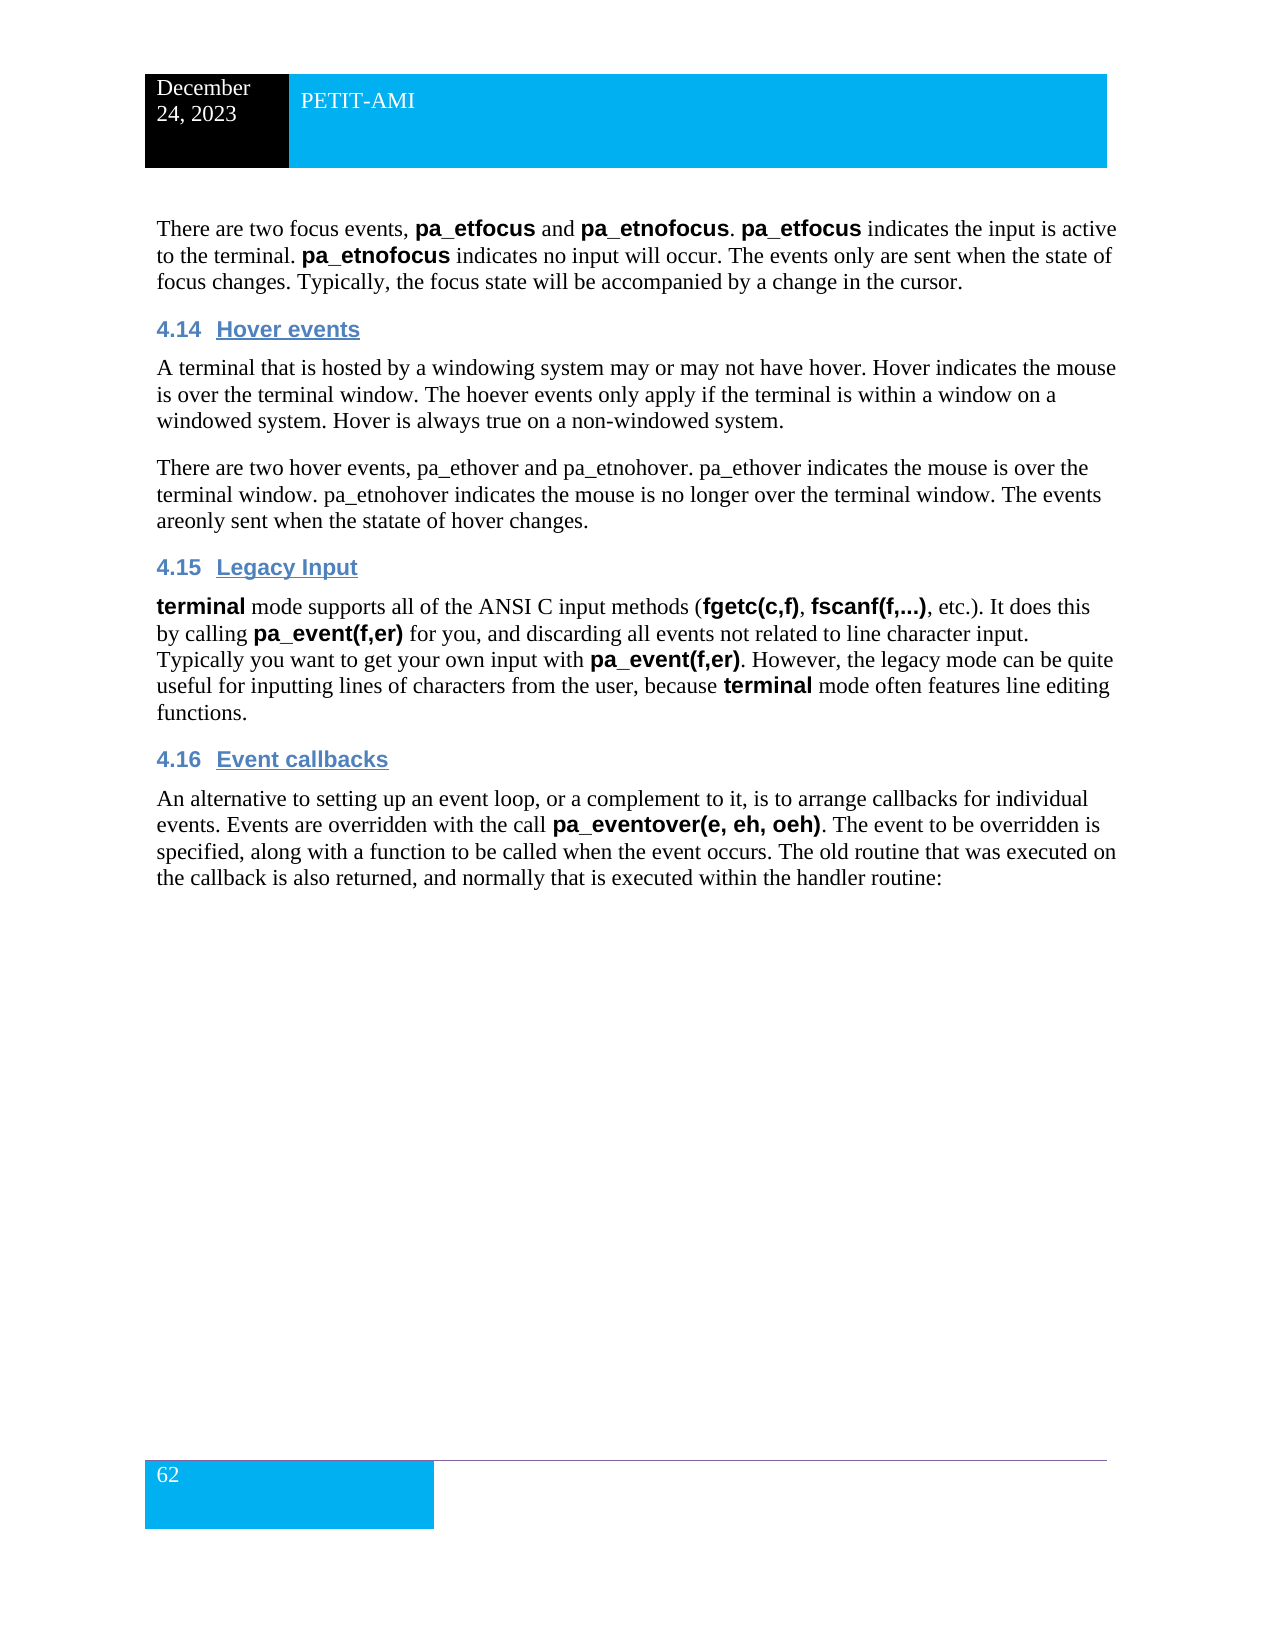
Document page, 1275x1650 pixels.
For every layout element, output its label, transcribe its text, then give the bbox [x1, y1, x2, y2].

subtitle Event callbacks [156, 746, 1118, 772]
text An alternative to setting up an event loop, or a complement to it, is to arrange callbacks for individual events. Events are overridden with the call pa_eventover(e, eh, oeh). The event to be overridden is specified, along with a function to be called when the event occurs. The old routine that was executed on the callback is also returned, and normally that is executed within the handler routine: [156, 785, 1118, 890]
text A terminal that is hosted by a windowing system may or may not have hover. Hover indicates the mouse is over the terminal window. The hoever events only apply if the terminal is within a window on a windowed system. Hover is always true on a non-windowed system. [156, 354, 1118, 433]
text terminal mode supports all of the ANSI C input methods (fgetc(c,f), fscanf(f,...), etc.). It does this by calling pa_event(f,er) for you, and discarding all events not related to line character input. Typically you want to get your own input with pa_event(f,er). However, the legacy mode can be quite useful for inputting lines of characters from the user, because terminal mode often features line editing functions. [156, 593, 1118, 725]
subtitle Legacy Input [156, 554, 1118, 581]
text There are two hover events, pa_ethover and pa_etnohover. pa_ethover indicates the mouse is over the terminal window. pa_etnohover indicates the mouse is no longer over the terminal window. The events areonly sent when the statate of hover changes. [156, 454, 1118, 533]
text There are two focus events, pa_etfocus and pa_etnofocus. pa_etfocus indicates the input is active to the terminal. pa_etnofocus indicates no input will occur. The events only are sent when the state of focus changes. Typically, the focus state will be accompanied by a change in the cursor. [156, 215, 1118, 295]
subtitle Hover events [156, 316, 1118, 342]
